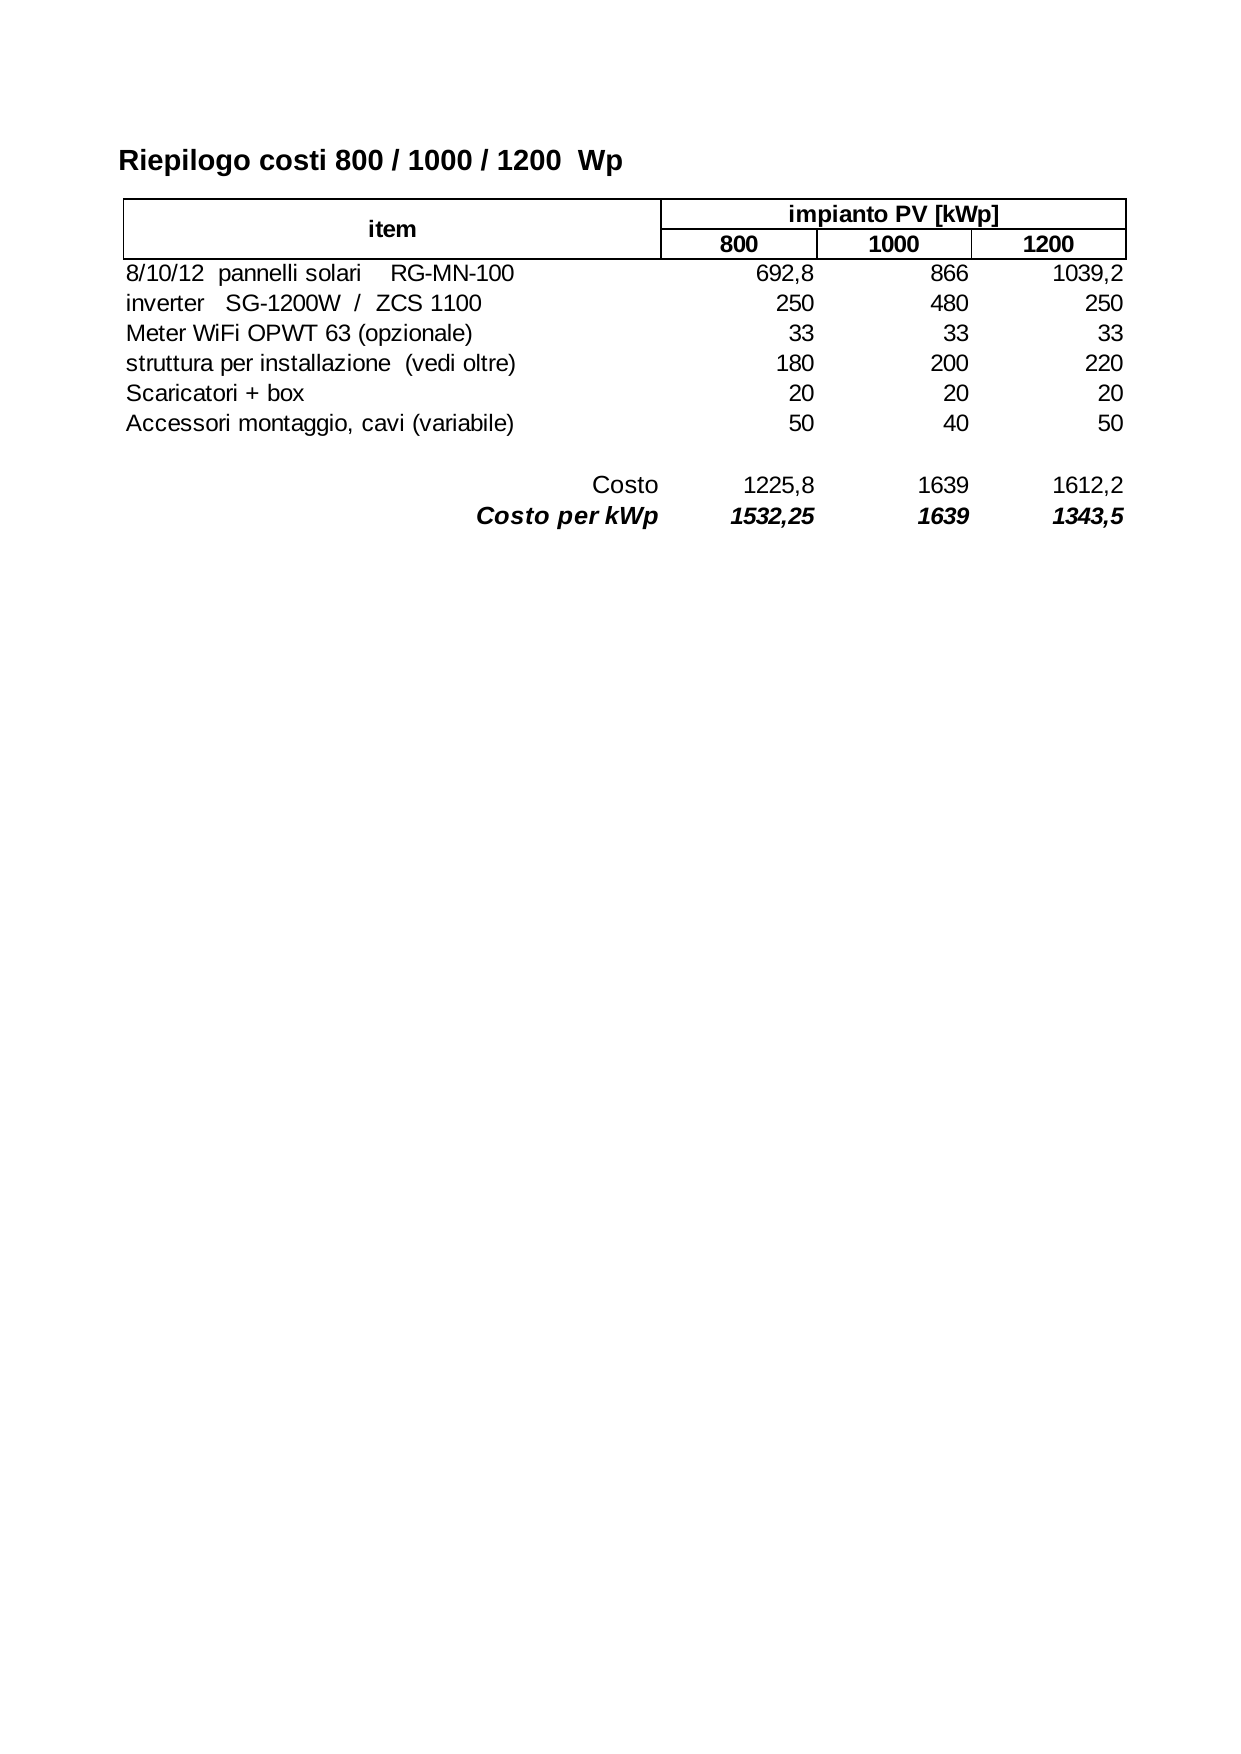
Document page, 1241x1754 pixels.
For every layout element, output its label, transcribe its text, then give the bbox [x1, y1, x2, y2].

subtitle Riepilogo costi 800 / 1000 / 1200 Wp [118, 143, 1122, 177]
